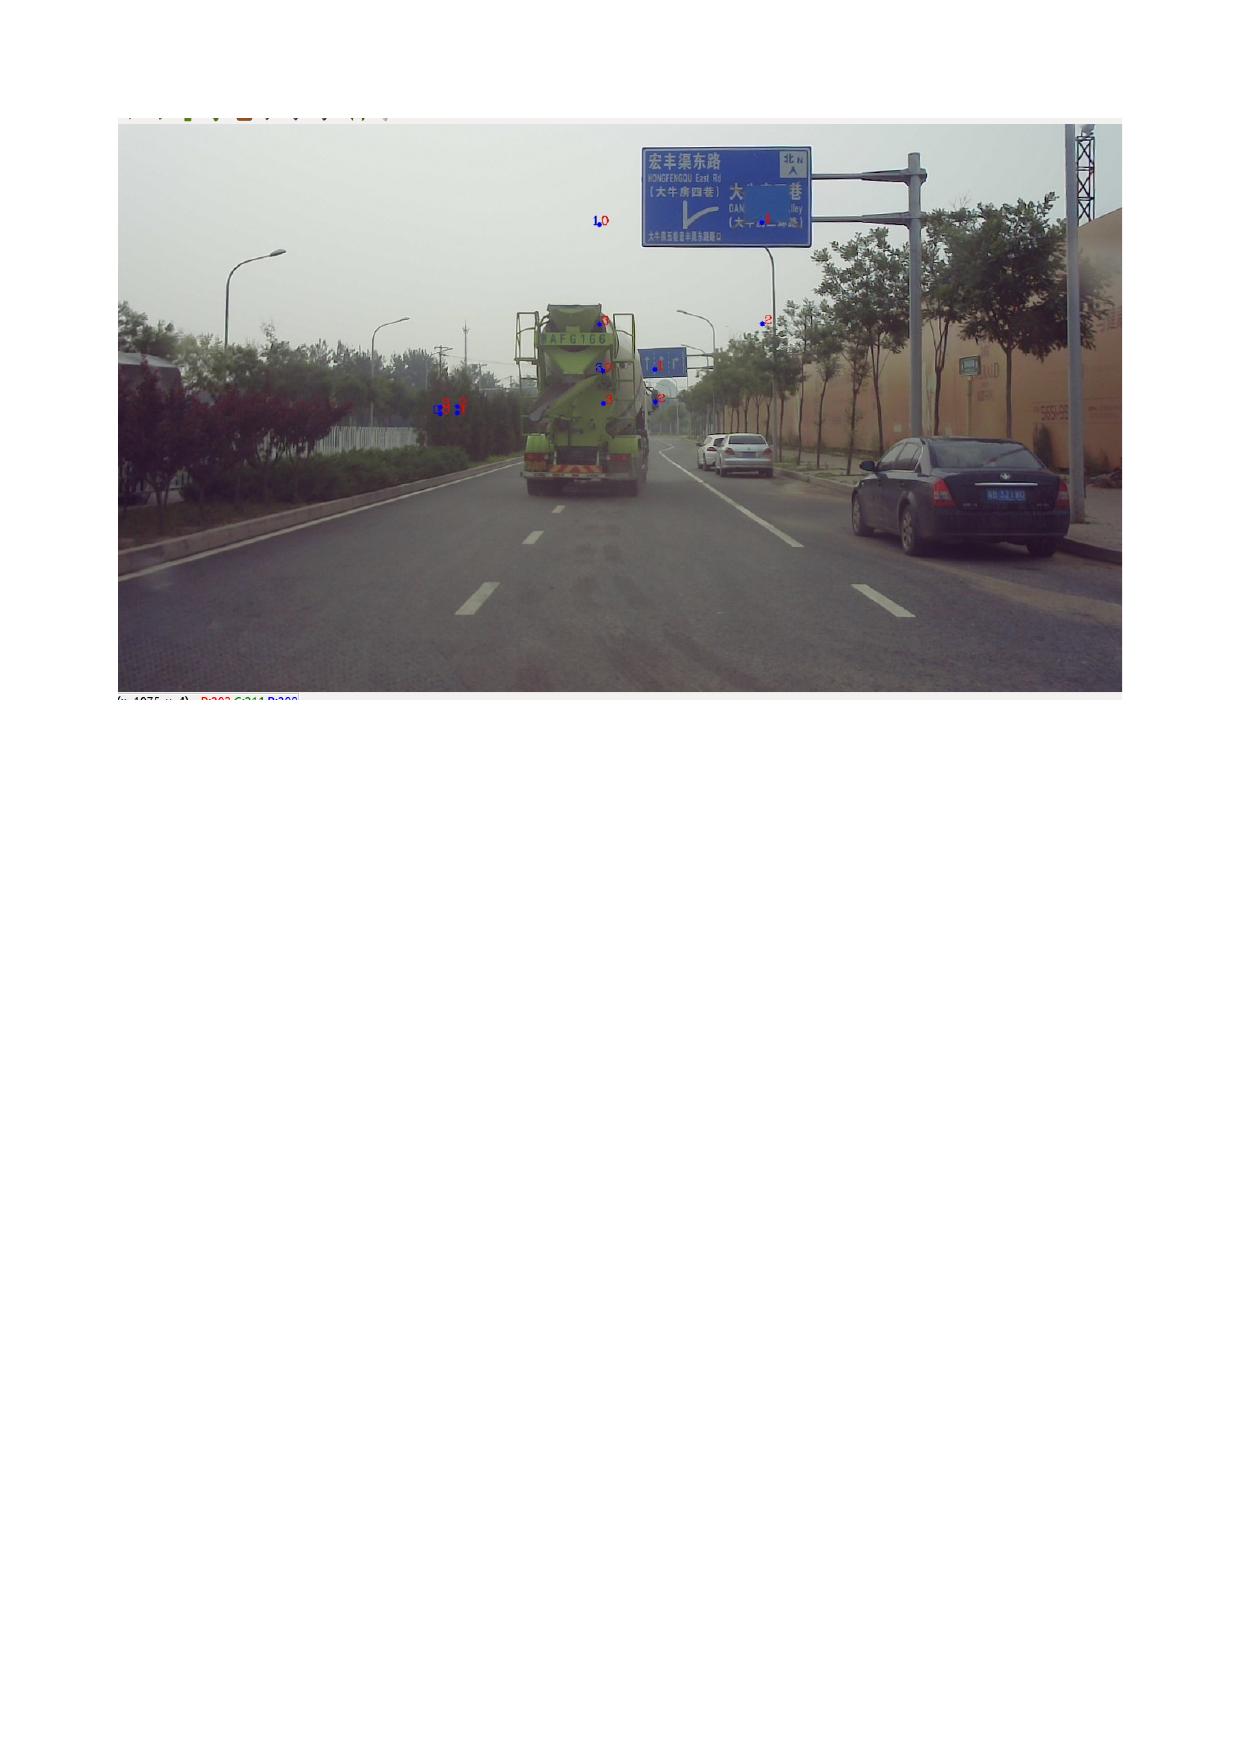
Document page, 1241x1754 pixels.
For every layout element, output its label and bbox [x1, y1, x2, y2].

picture [118, 118, 1123, 700]
